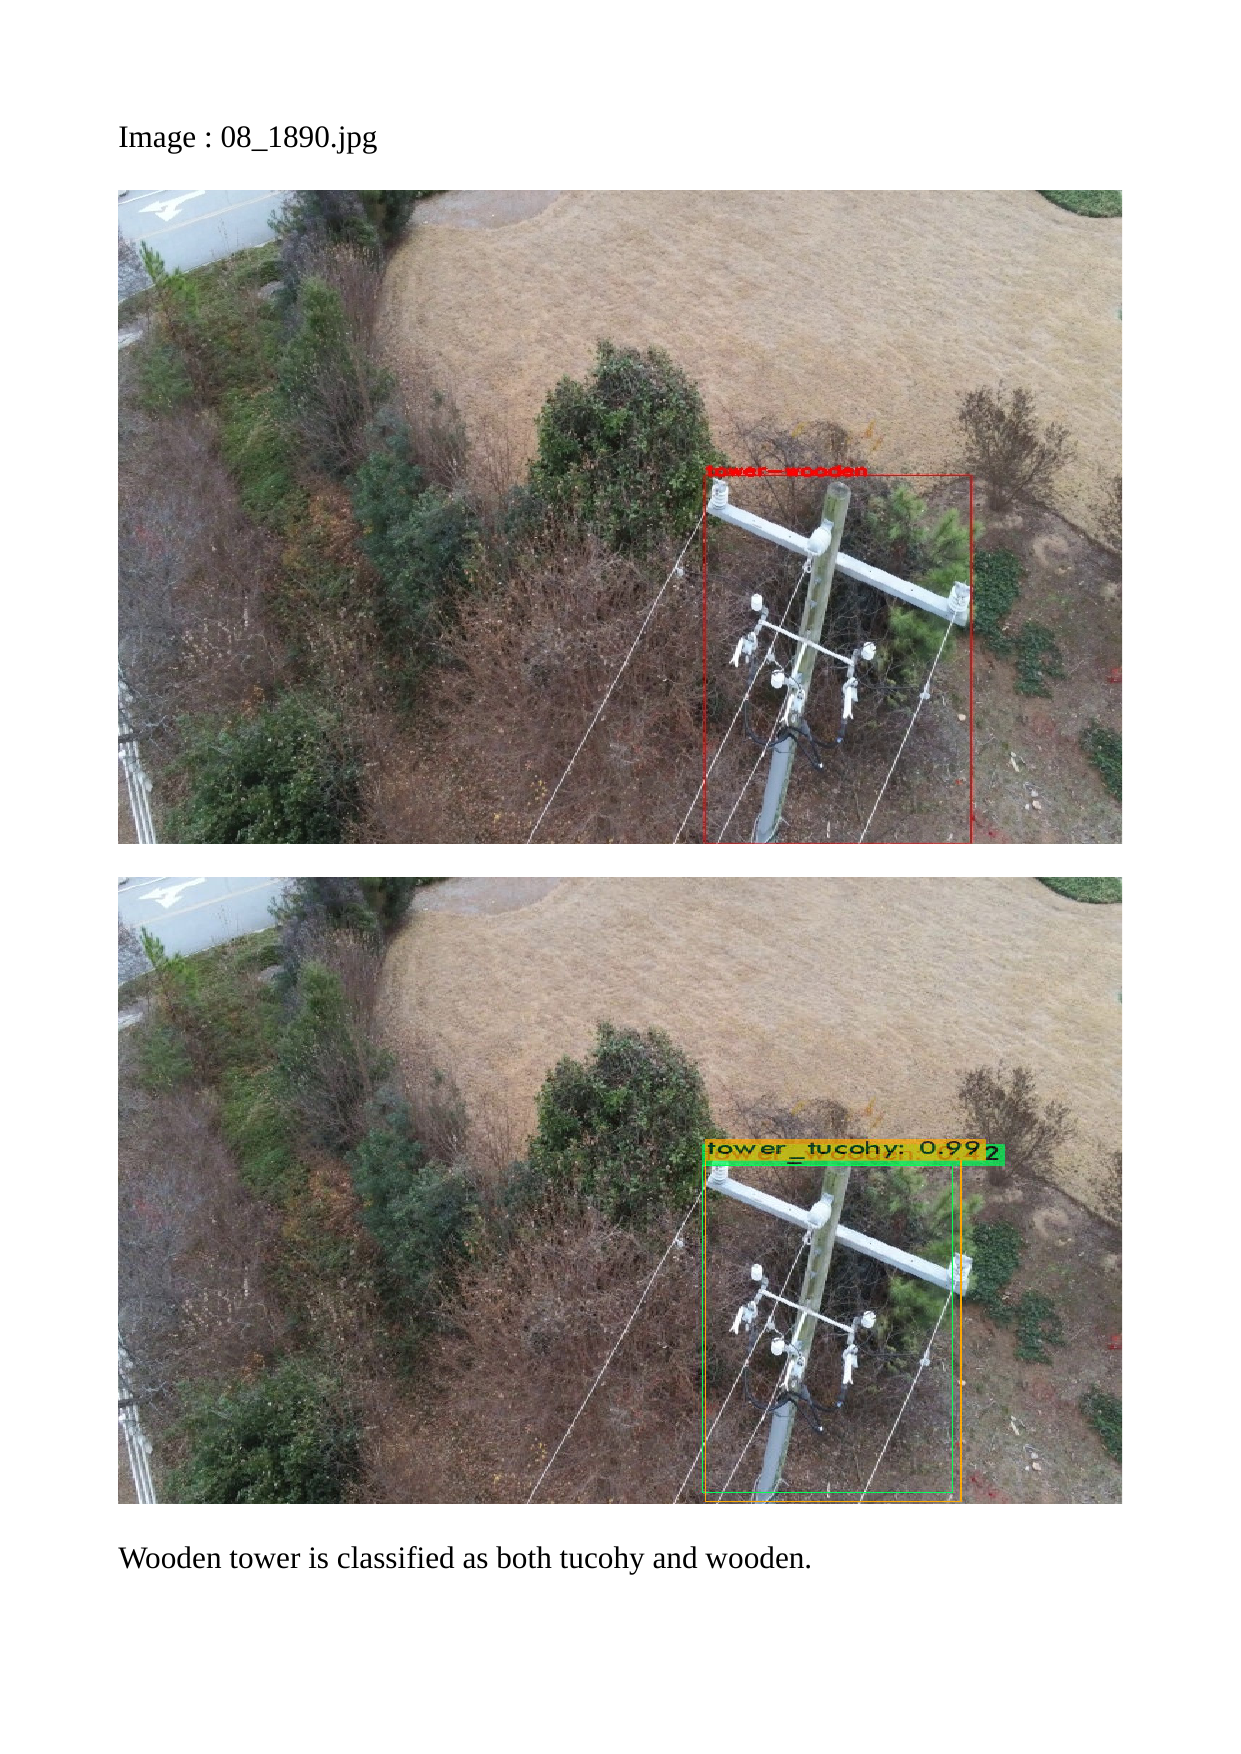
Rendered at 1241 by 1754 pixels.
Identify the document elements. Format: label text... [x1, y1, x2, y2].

picture [118, 190, 1123, 844]
text Wooden tower is classified as both tucohy and wooden. [118, 1539, 1122, 1575]
text Image : 08_1890.jpg [118, 118, 1122, 154]
picture [118, 877, 1123, 1504]
